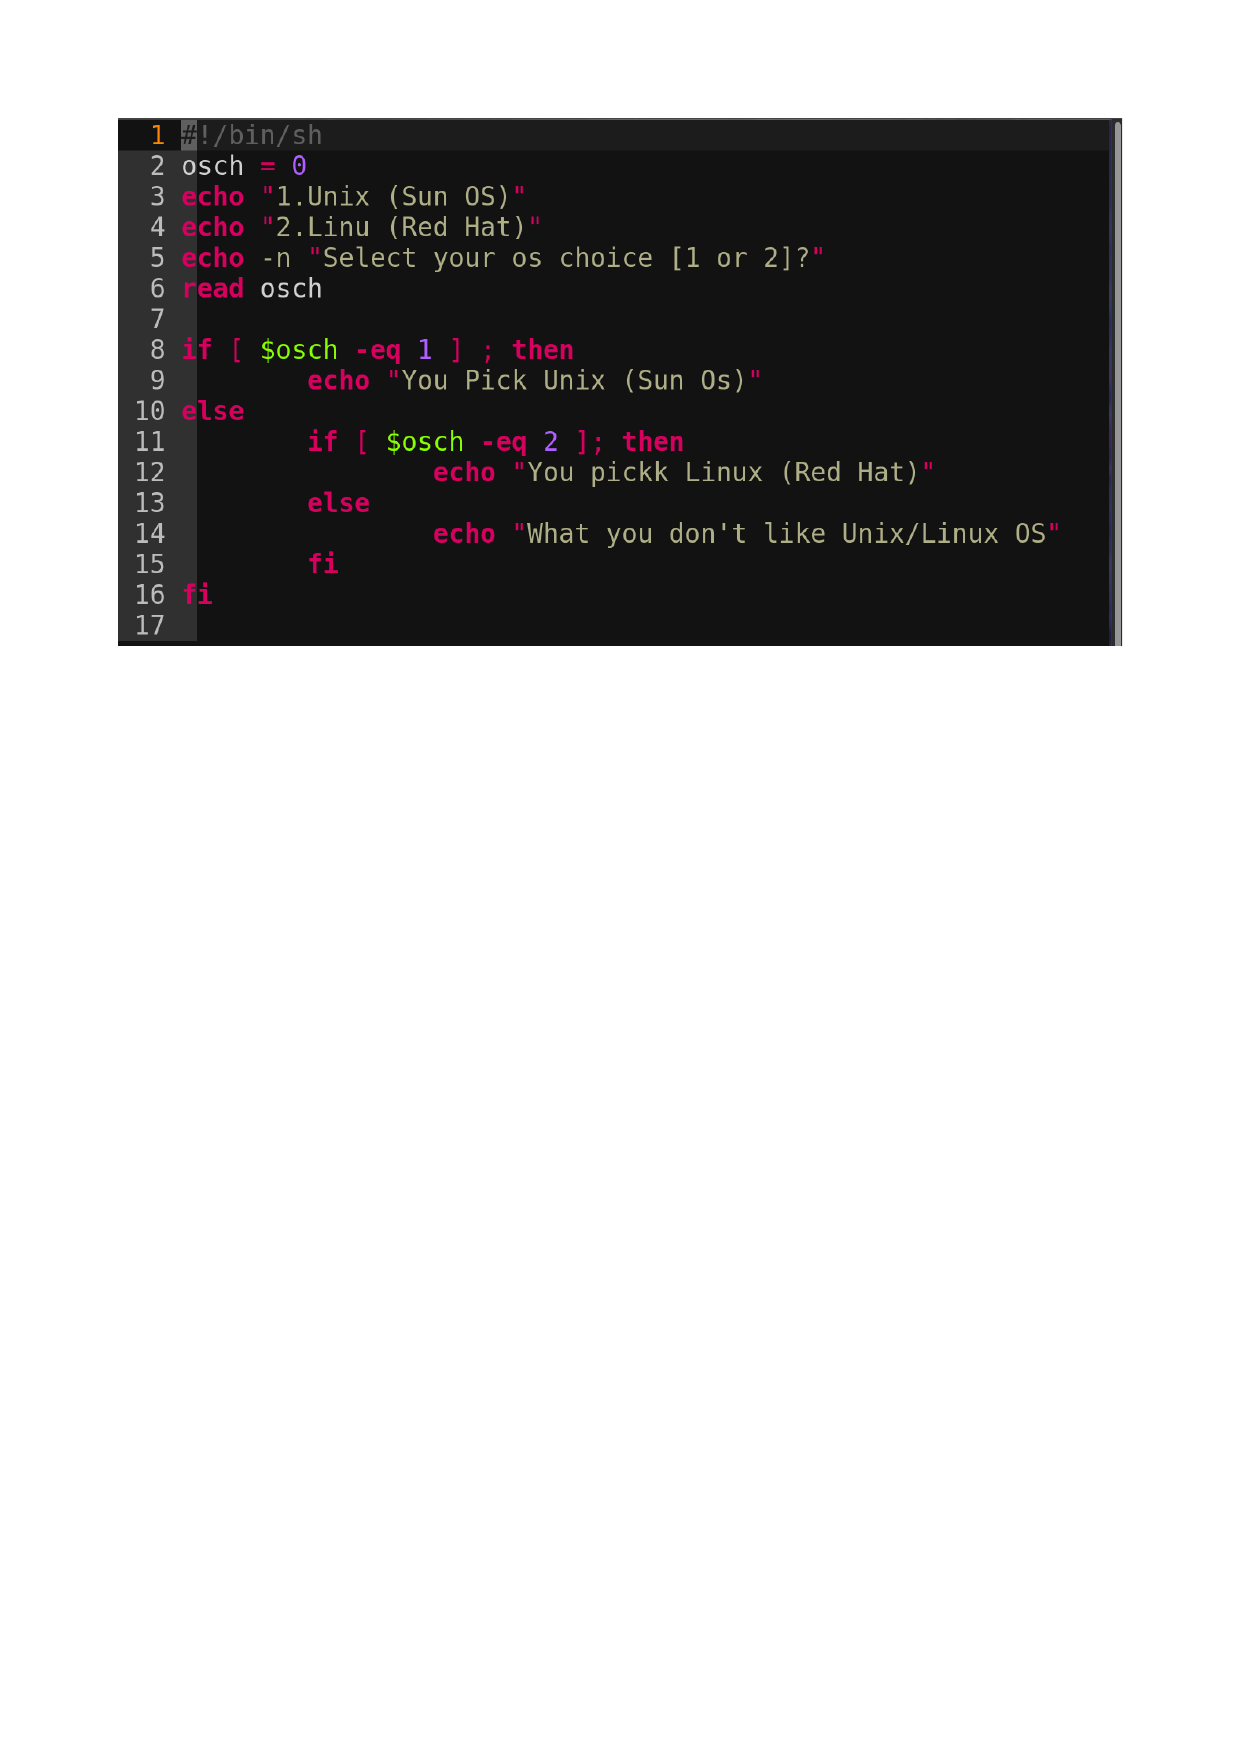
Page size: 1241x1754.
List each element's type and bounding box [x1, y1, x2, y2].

picture [118, 118, 1123, 646]
